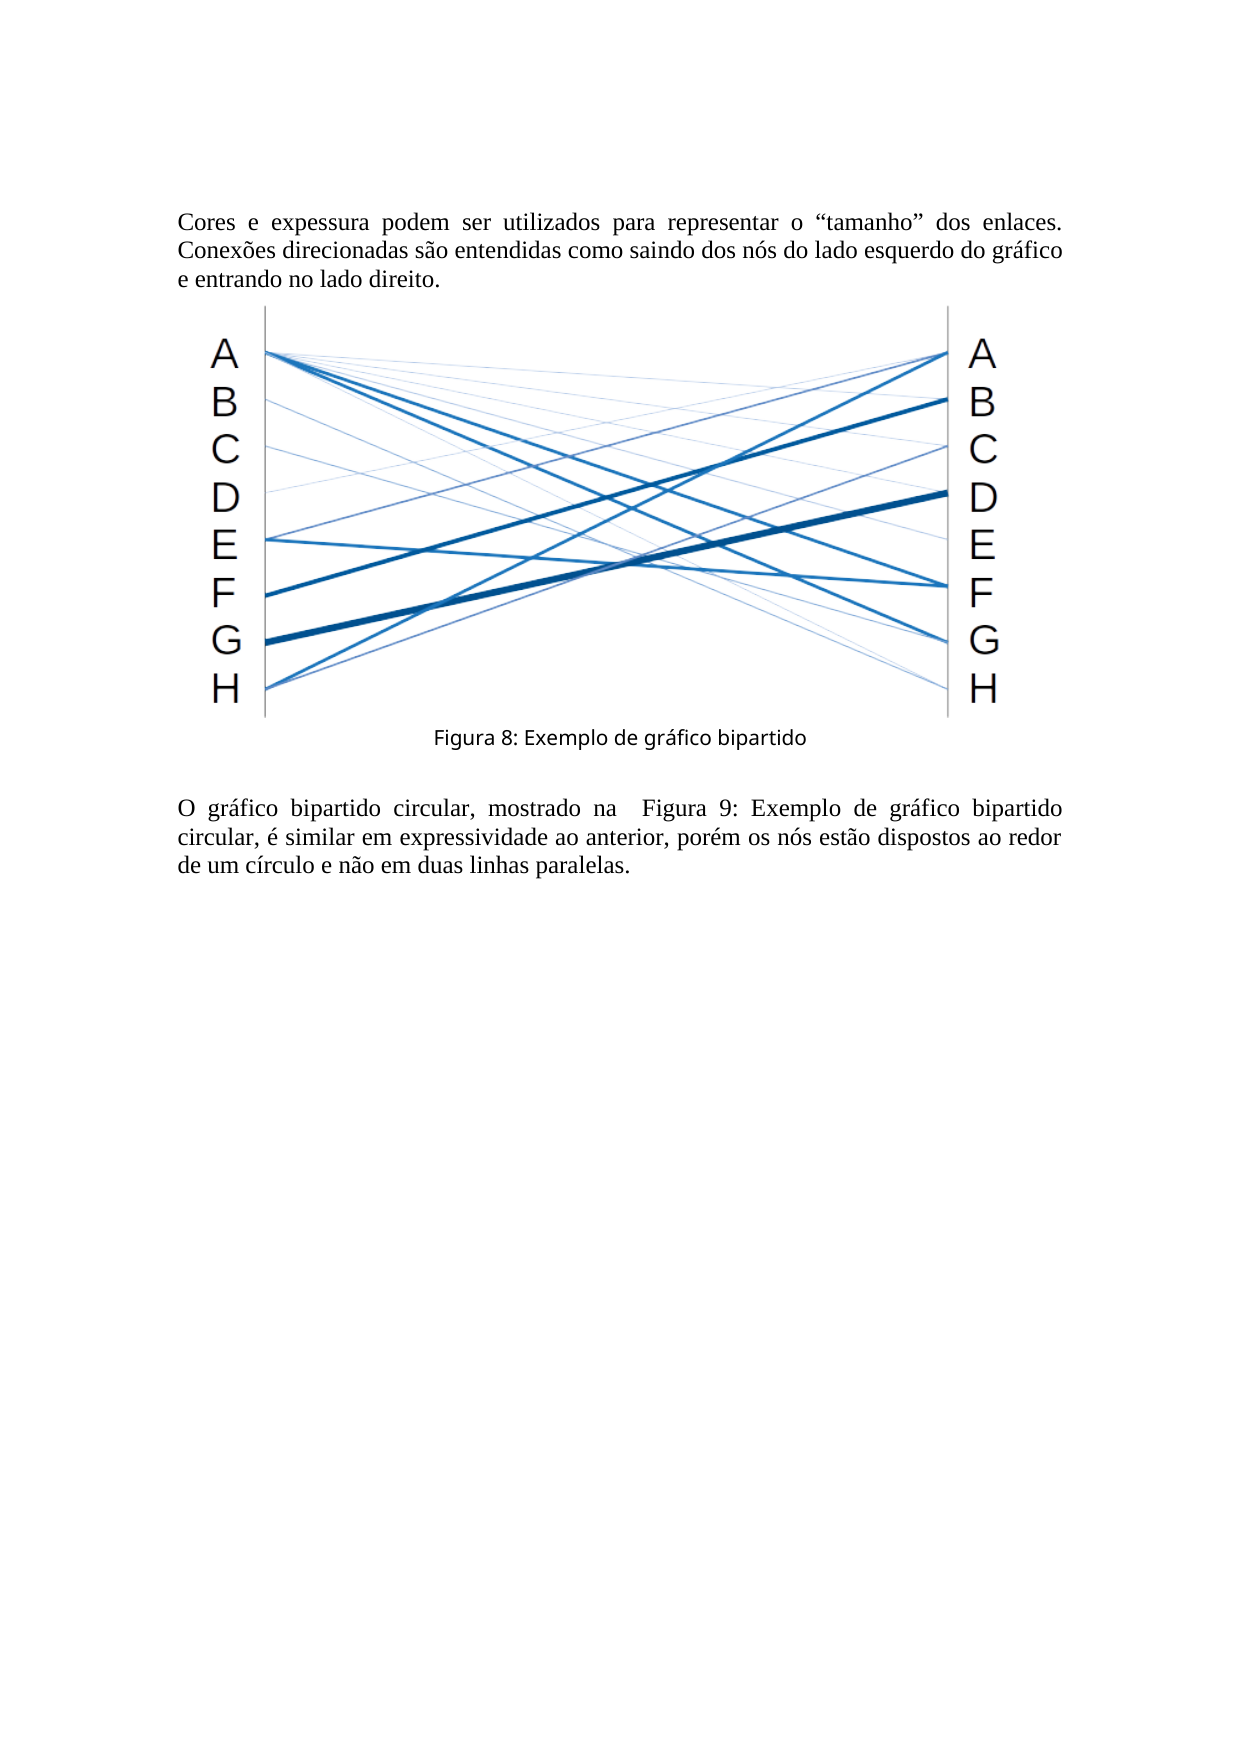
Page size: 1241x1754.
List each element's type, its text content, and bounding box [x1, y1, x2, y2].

text Figura 8: Exemplo de gráfico bipartido [177, 306, 1063, 752]
text Cores e expessura podem ser utilizados para representar o “tamanho” dos enlaces. Conexões direcionadas são entendidas como saindo dos nós do lado esquerdo do gráfico e entrando no lado direito. [177, 207, 1063, 293]
picture [199, 305, 1041, 718]
text O gráfico bipartido circular, mostrado na Figura 9: Exemplo de gráfico bipartido circular, é similar em expressividade ao anterior, porém os nós estão dispostos ao redor de um círculo e não em duas linhas paralelas. [177, 793, 1063, 879]
